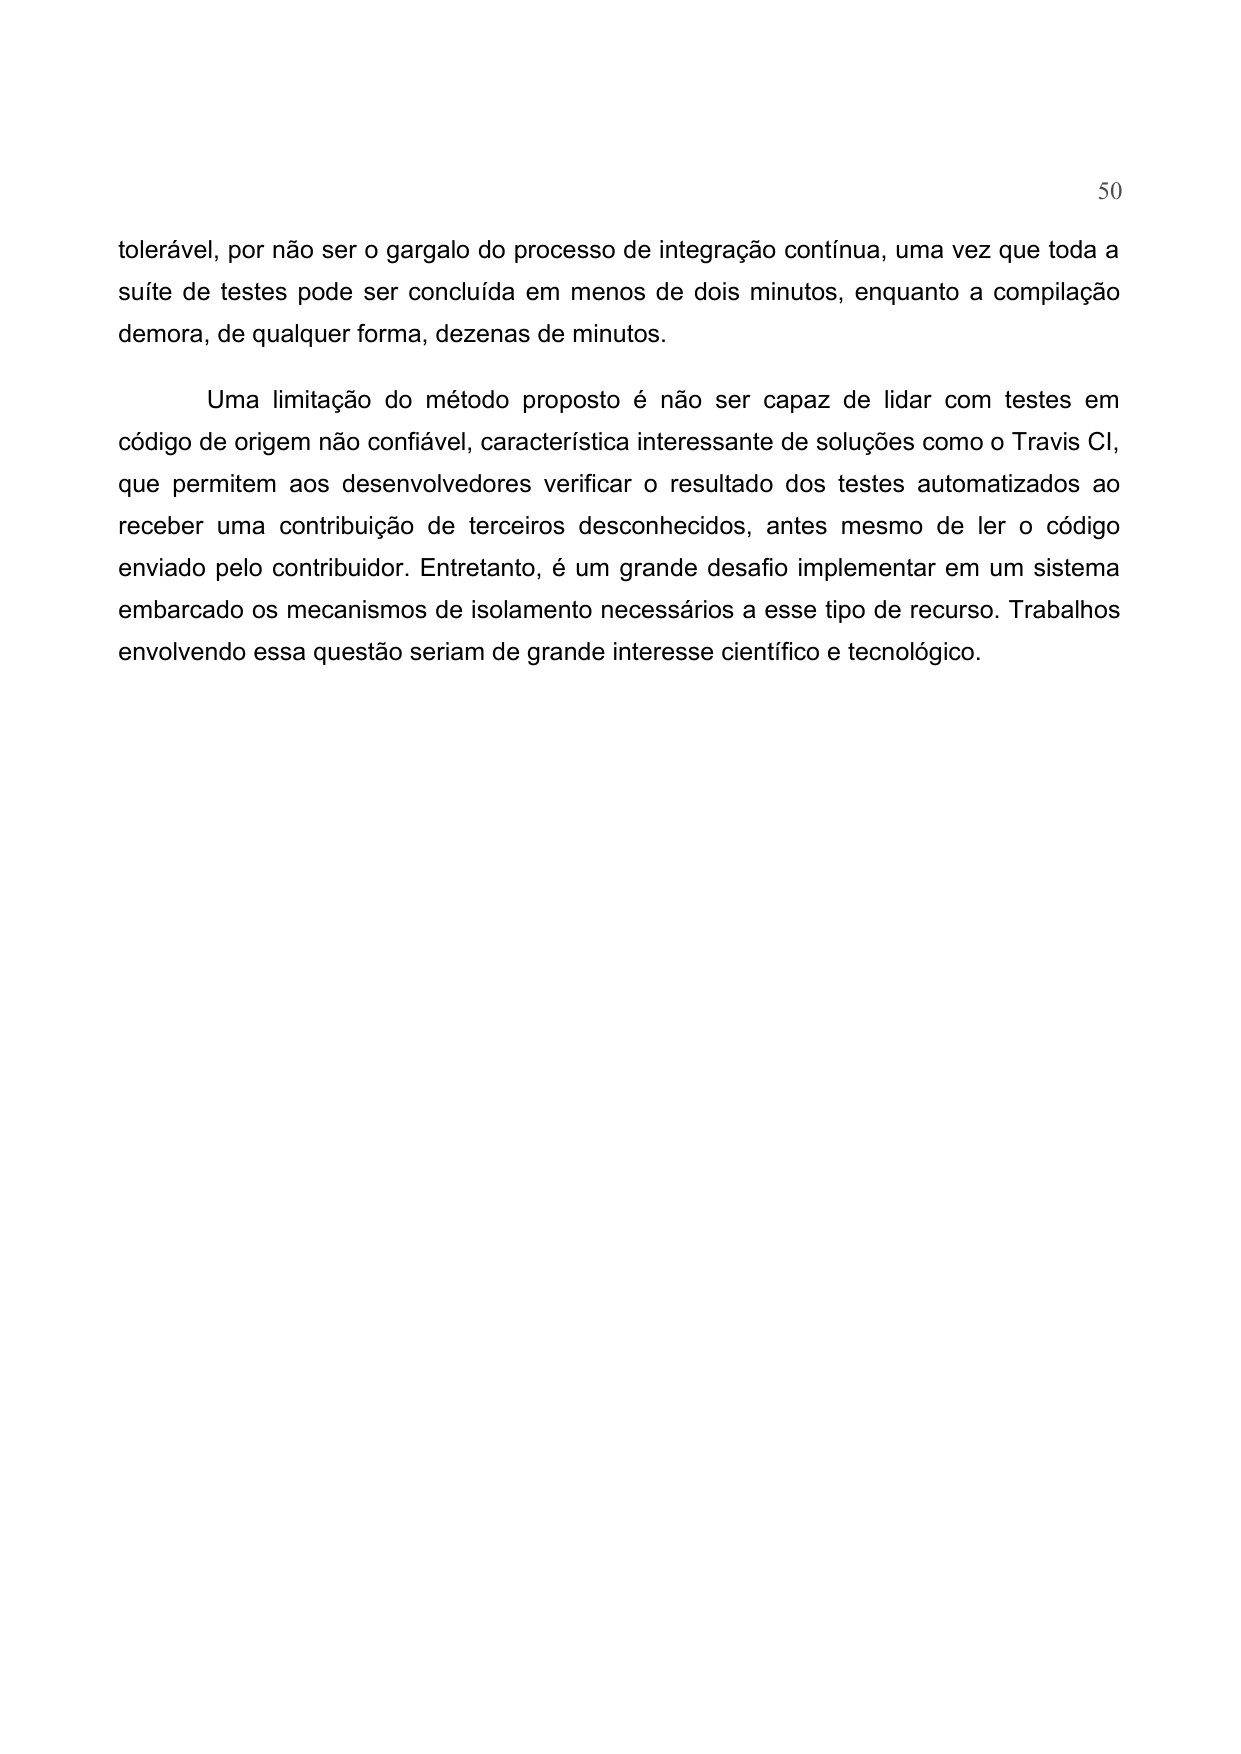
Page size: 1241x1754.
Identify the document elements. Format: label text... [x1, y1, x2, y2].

text Uma limitação do método proposto é não ser capaz de lidar com testes em código de origem não confiável, característica interessante de soluções como o Travis CI, que permitem aos desenvolvedores verificar o resultado dos testes automatizados ao receber uma contribuição de terceiros desconhecidos, antes mesmo de ler o código enviado pelo contribuidor. Entretanto, é um grande desafio implementar em um sistema embarcado os mecanismos de isolamento necessários a esse tipo de recurso. Trabalhos envolvendo essa questão seriam de grande interesse científico e tecnológico. [118, 386, 1122, 666]
text tolerável, por não ser o gargalo do processo de integração contínua, uma vez que toda a suíte de testes pode ser concluída em menos de dois minutos, enquanto a compilação demora, de qualquer forma, dezenas de minutos. [118, 236, 1122, 348]
